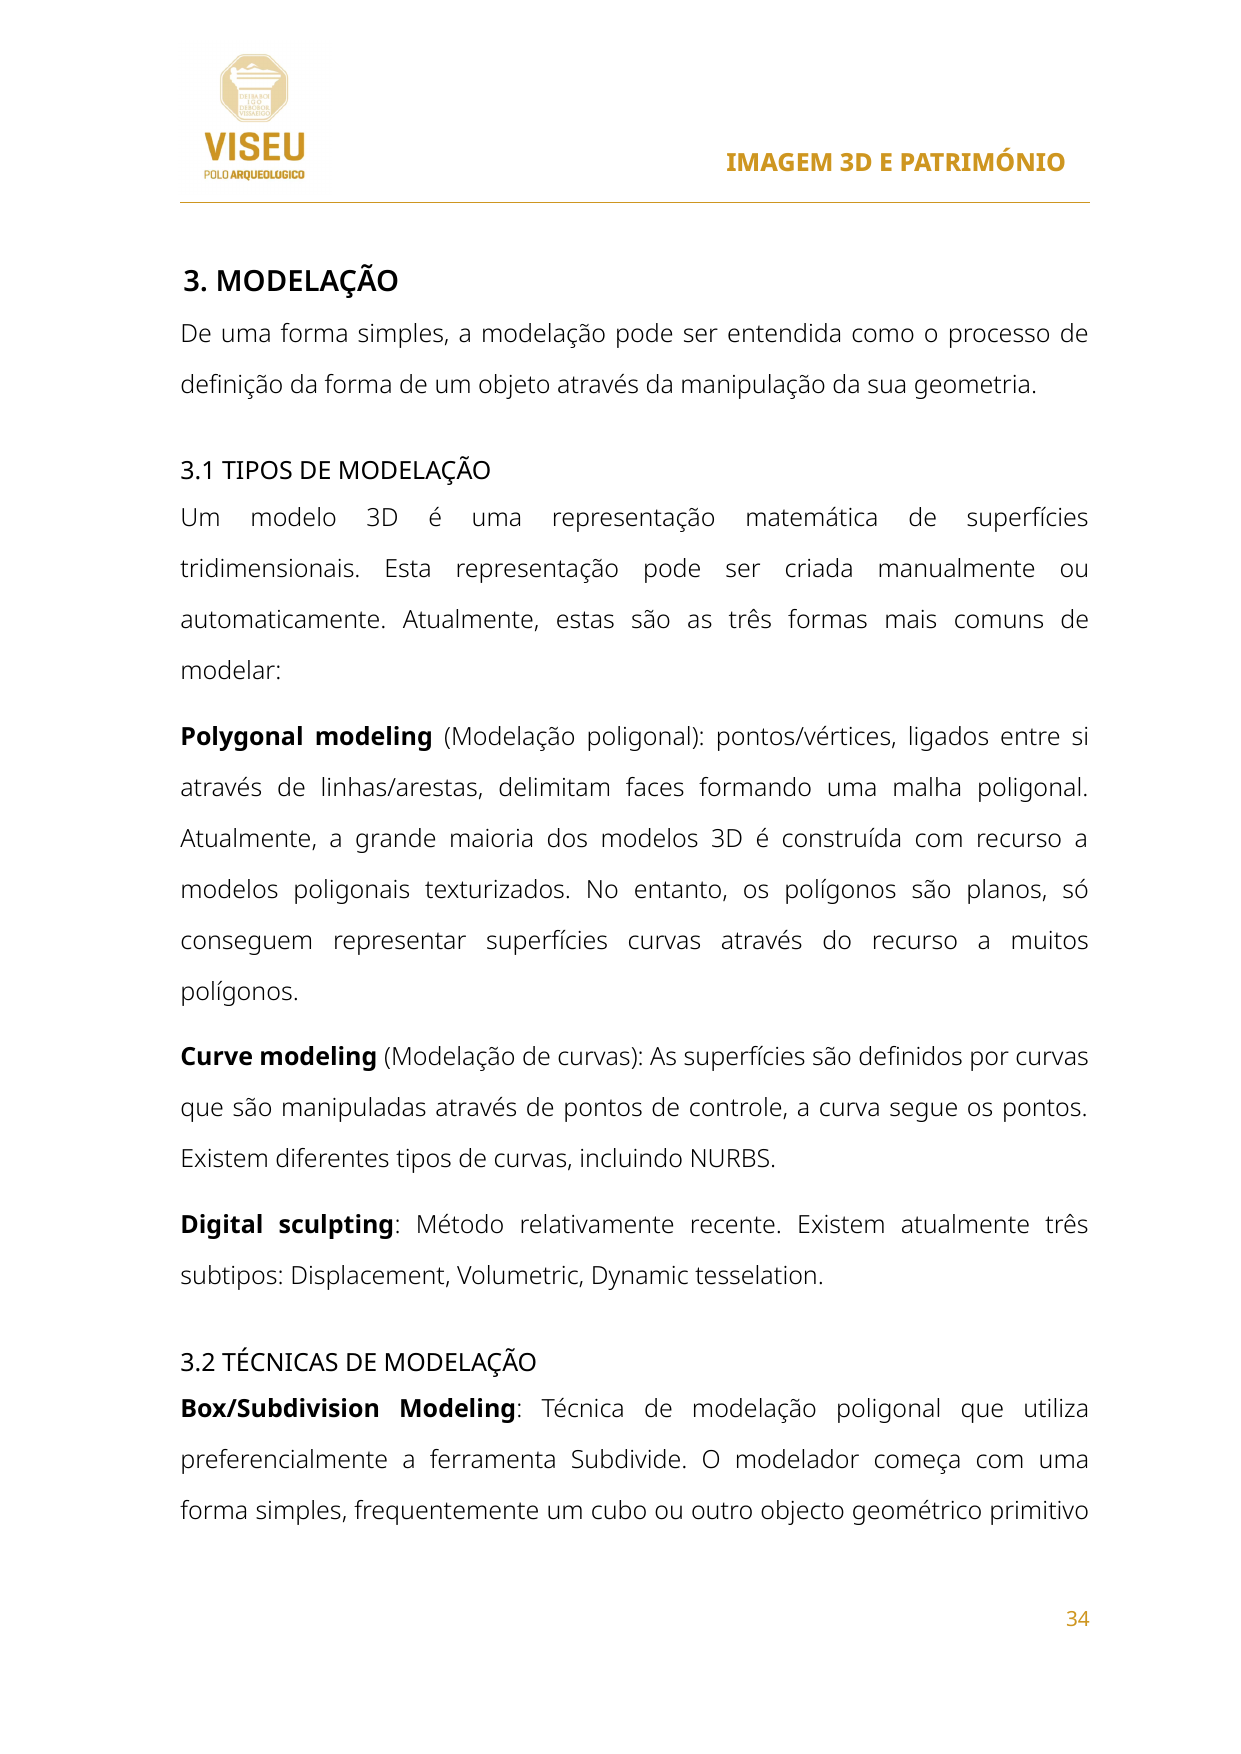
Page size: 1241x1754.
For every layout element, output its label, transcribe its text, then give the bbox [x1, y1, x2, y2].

text De uma forma simples, a modelação pode ser entendida como o processo de definição da forma de um objeto através da manipulação da sua geometria. [180, 315, 1090, 401]
text Box/Subdivision Modeling: Técnica de modelação poligonal que utiliza preferencialmente a ferramenta Subdivide. O modelador começa com uma forma simples, frequentemente um cubo ou outro objecto geométrico primitivo [180, 1391, 1090, 1527]
text Digital sculpting: Método relativamente recente. Existem atualmente três subtipos: Displacement, Volumetric, Dynamic tesselation. [180, 1207, 1090, 1292]
text Um modelo 3D é uma representação matemática de superfícies tridimensionais. Esta representação pode ser criada manualmente ou automaticamente. Atualmente, estas são as três formas mais comuns de modelar: [180, 499, 1090, 687]
subtitle 3.1 Tipos de modelação [180, 453, 1090, 487]
text Curve modeling (Modelação de curvas): As superfícies são definidos por curvas que são manipuladas através de pontos de controle, a curva segue os pontos. Existem diferentes tipos de curvas, incluindo NURBS. [180, 1039, 1090, 1175]
text Polygonal modeling (Modelação poligonal): pontos/vértices, ligados entre si através de linhas/arestas, delimitam faces formando uma malha poligonal. Atualmente, a grande maioria dos modelos 3D é construída com recurso a modelos poligonais texturizados. No entanto, os polígonos são planos, só conseguem representar superfícies curvas através do recurso a muitos polígonos. [180, 718, 1090, 1007]
subtitle 3. MODELAÇÃO [180, 257, 1090, 303]
subtitle 3.2 Técnicas de modelação [180, 1344, 1090, 1378]
